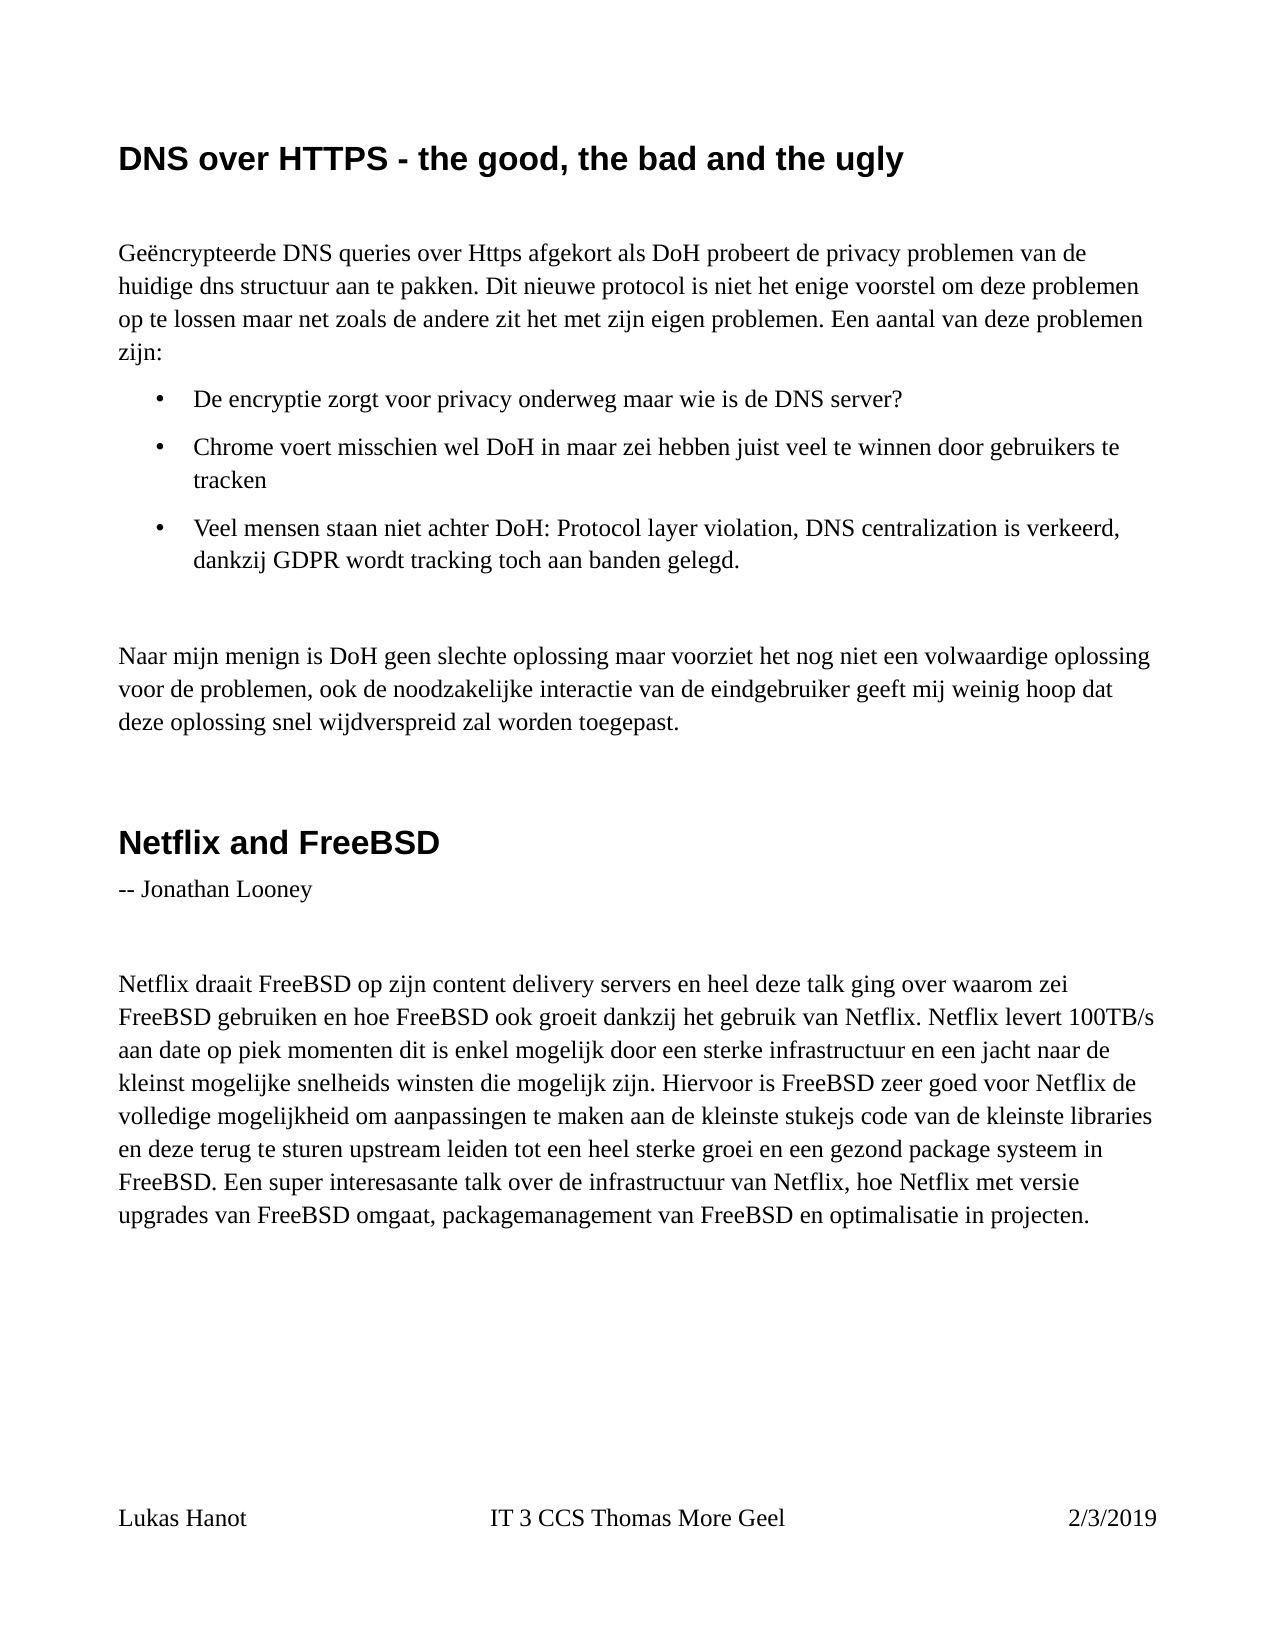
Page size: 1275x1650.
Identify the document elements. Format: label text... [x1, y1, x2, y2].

list De encryptie zorgt voor privacy onderweg maar wie is de DNS server? [156, 384, 1157, 413]
subtitle DNS over HTTPS - the good, the bad and the ugly [118, 139, 1157, 178]
list Chrome voert misschien wel DoH in maar zei hebben juist veel te winnen door gebruikers te tracken [156, 432, 1157, 494]
text -- Jonathan Looney [118, 874, 1157, 903]
list Veel mensen staan niet achter DoH: Protocol layer violation, DNS centralization is verkeerd, dankzij GDPR wordt tracking toch aan banden gelegd. [156, 513, 1157, 574]
subtitle Netflix and FreeBSD [118, 823, 1157, 862]
text Geëncrypteerde DNS queries over Https afgekort als DoH probeert de privacy problemen van de huidige dns structuur aan te pakken. Dit nieuwe protocol is niet het enige voorstel om deze problemen op te lossen maar net zoals de andere zit het met zijn eigen problemen. Een aantal van deze problemen zijn: [118, 238, 1157, 366]
text Netflix draait FreeBSD op zijn content delivery servers en heel deze talk ging over waarom zei FreeBSD gebruiken en hoe FreeBSD ook groeit dankzij het gebruik van Netflix. Netflix levert 100TB/s aan date op piek momenten dit is enkel mogelijk door een sterke infrastructuur en een jacht naar de kleinst mogelijke snelheids winsten die mogelijk zijn. Hiervoor is FreeBSD zeer goed voor Netflix de volledige mogelijkheid om aanpassingen te maken aan de kleinste stukejs code van de kleinste libraries en deze terug te sturen upstream leiden tot een heel sterke groei en een gezond package systeem in FreeBSD. Een super interesasante talk over de infrastructuur van Netflix, hoe Netflix met versie upgrades van FreeBSD omgaat, packagemanagement van FreeBSD en optimalisatie in projecten. [118, 969, 1157, 1229]
text Naar mijn menign is DoH geen slechte oplossing maar voorziet het nog niet een volwaardige oplossing voor de problemen, ook de noodzakelijke interactie van de eindgebruiker geeft mij weinig hoop dat deze oplossing snel wijdverspreid zal worden toegepast. [118, 641, 1157, 736]
